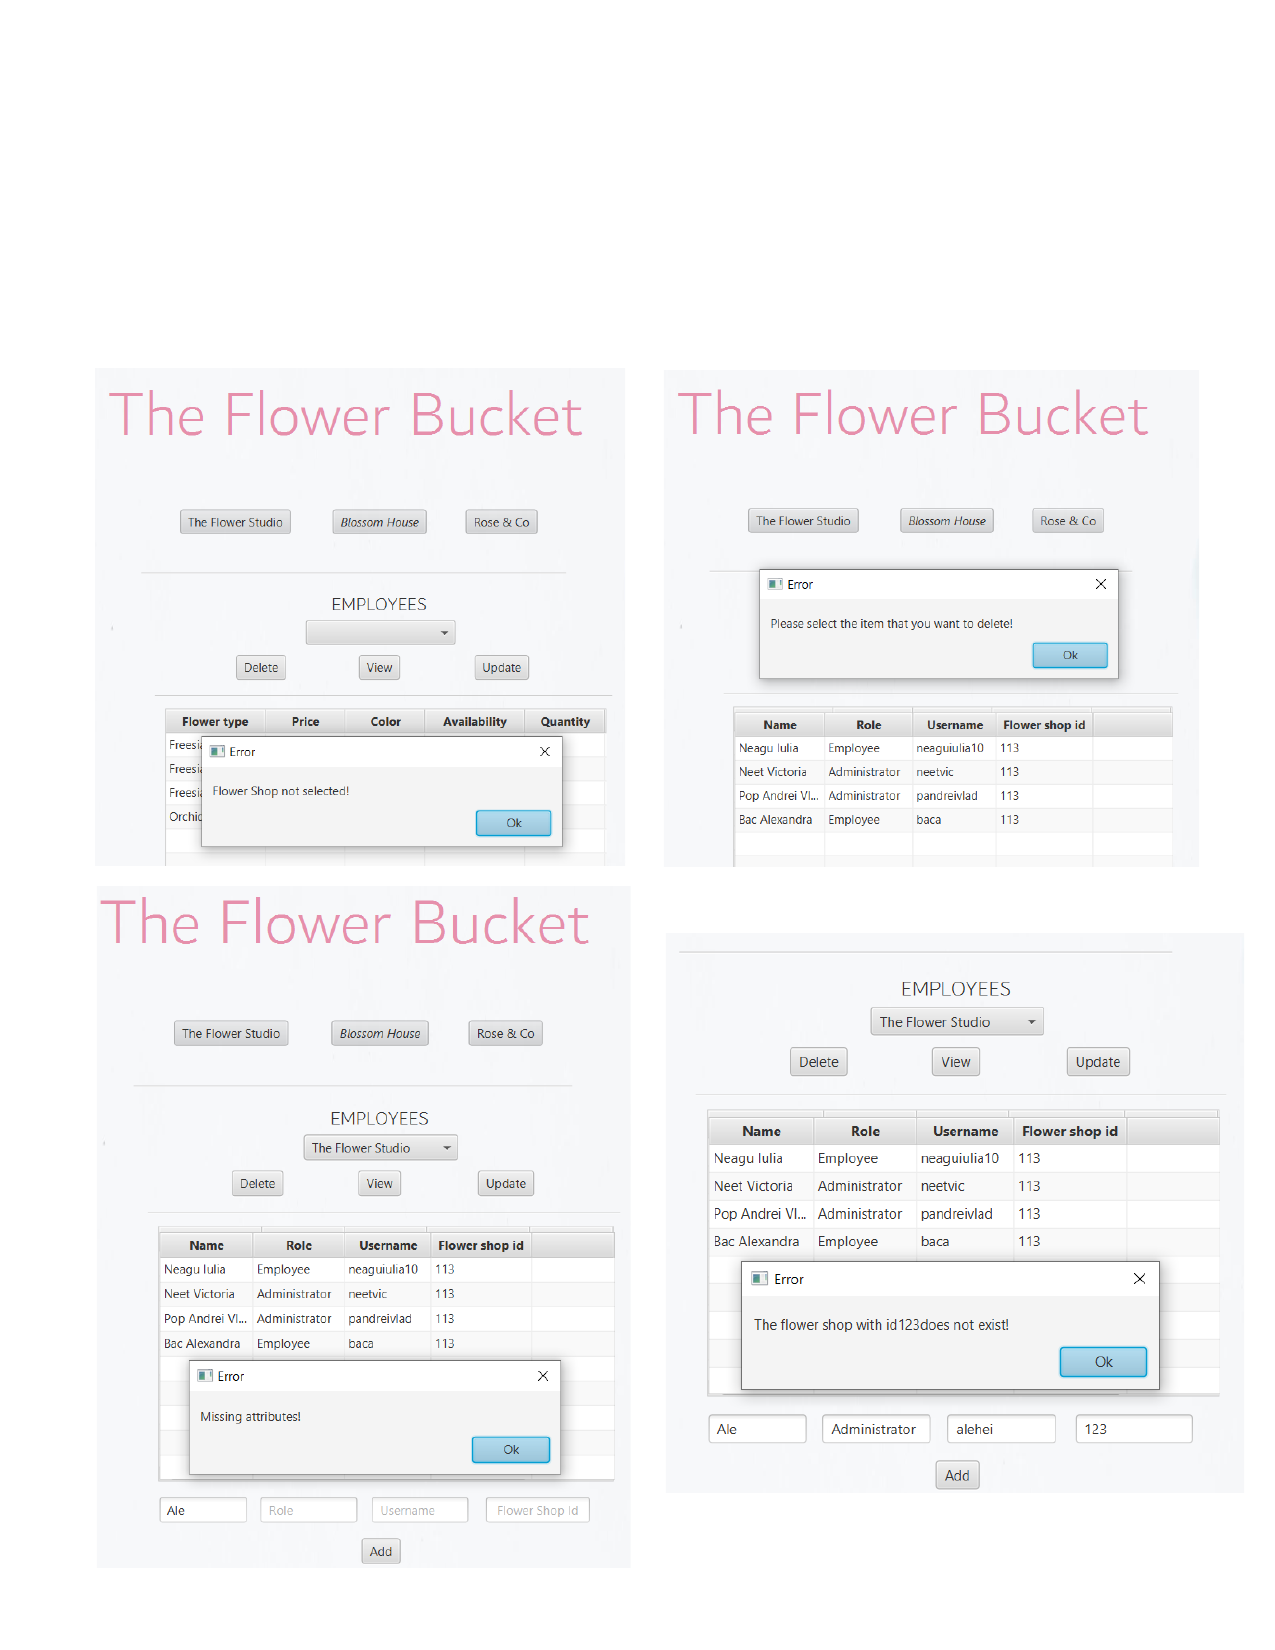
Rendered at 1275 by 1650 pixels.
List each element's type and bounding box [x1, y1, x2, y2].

picture [95, 368, 625, 866]
picture [663, 370, 1200, 867]
picture [96, 886, 631, 1568]
picture [665, 933, 1245, 1493]
